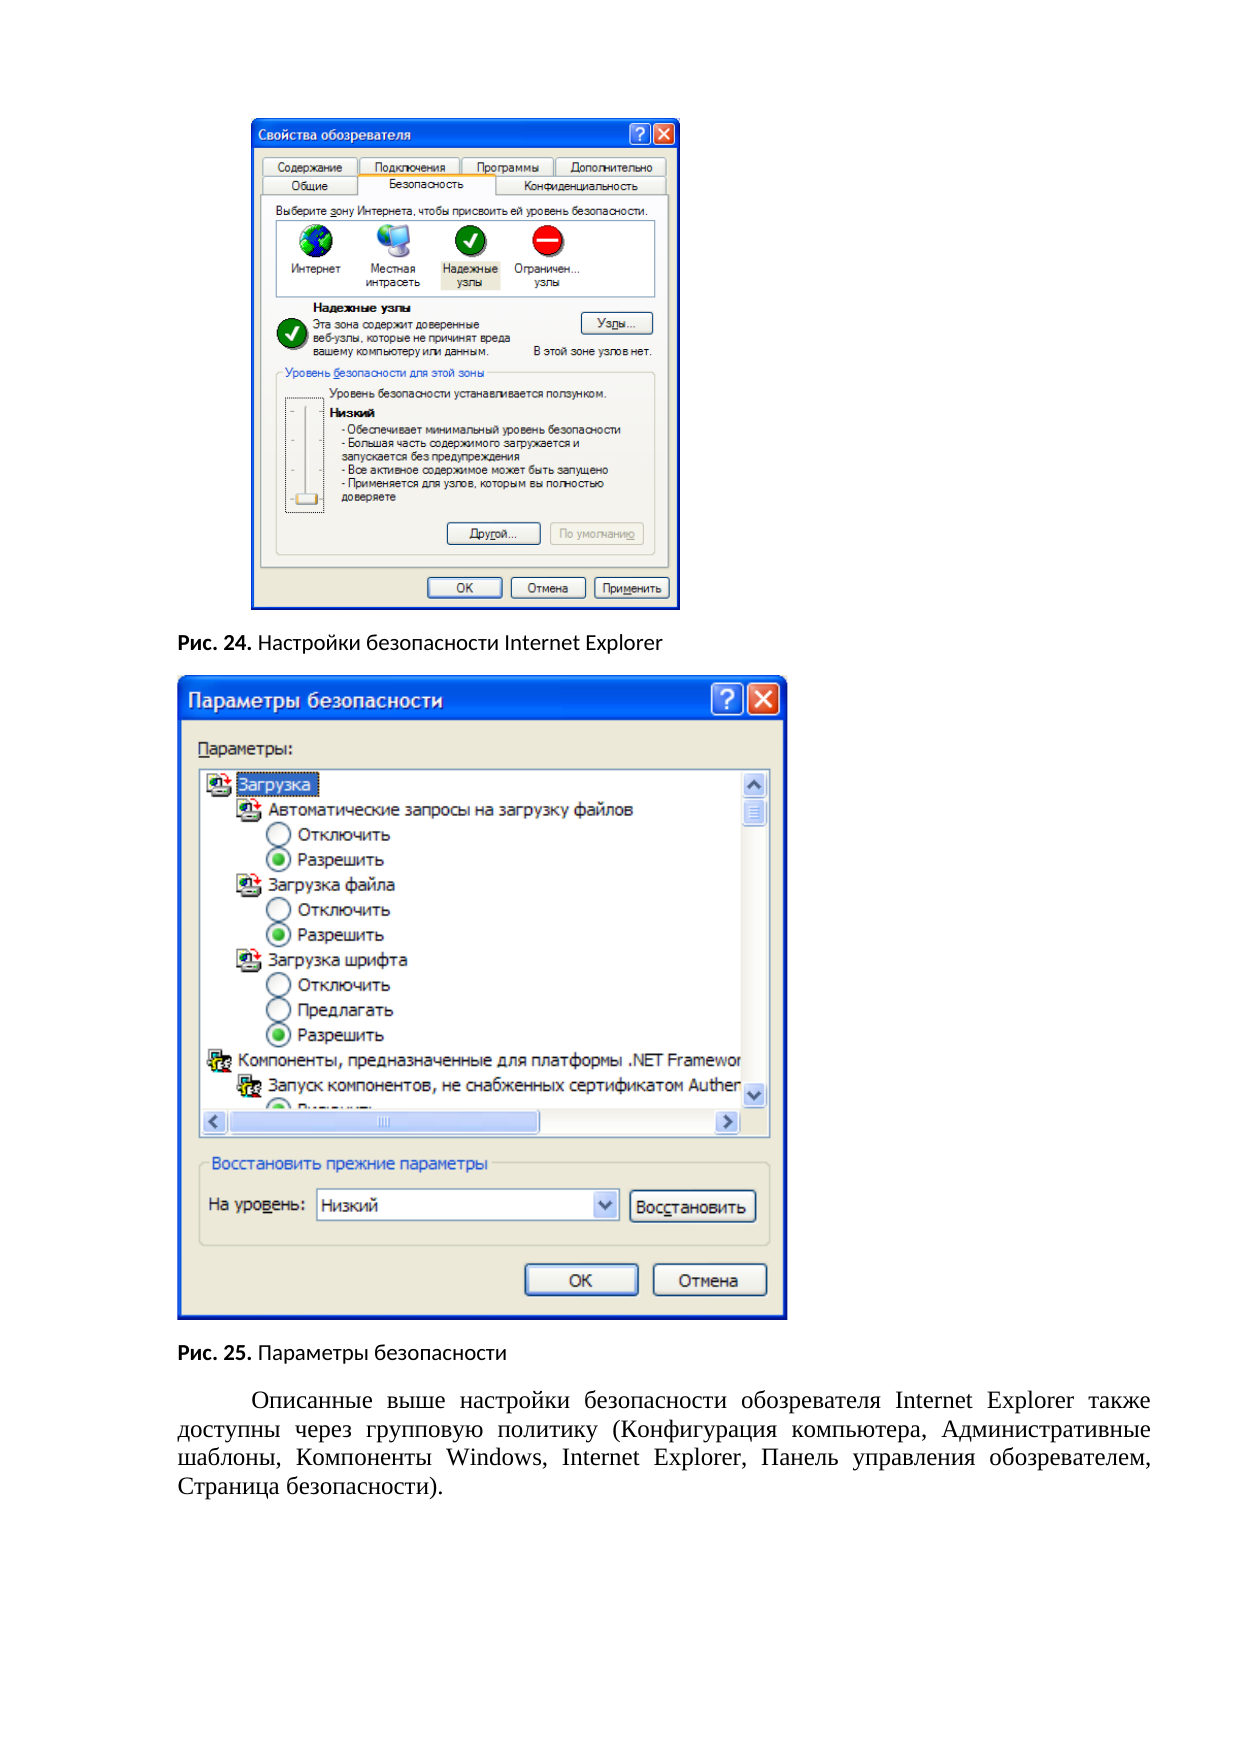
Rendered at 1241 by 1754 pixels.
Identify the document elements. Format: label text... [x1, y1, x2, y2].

text Рис. 24. Настройки безопасности Internet Explorer [177, 628, 1152, 656]
text Описанные выше настройки безопасности обозревателя Internet Explorer также доступны через групповую политику (Конфигурация компьютера, Административные шаблоны, Компоненты Windows, Internet Explorer, Панель управления обозревателем, Страница безопасности). [177, 1385, 1152, 1500]
text Рис. 25. Параметры безопасности [177, 1338, 1152, 1366]
picture [177, 675, 788, 1320]
picture [251, 118, 680, 610]
